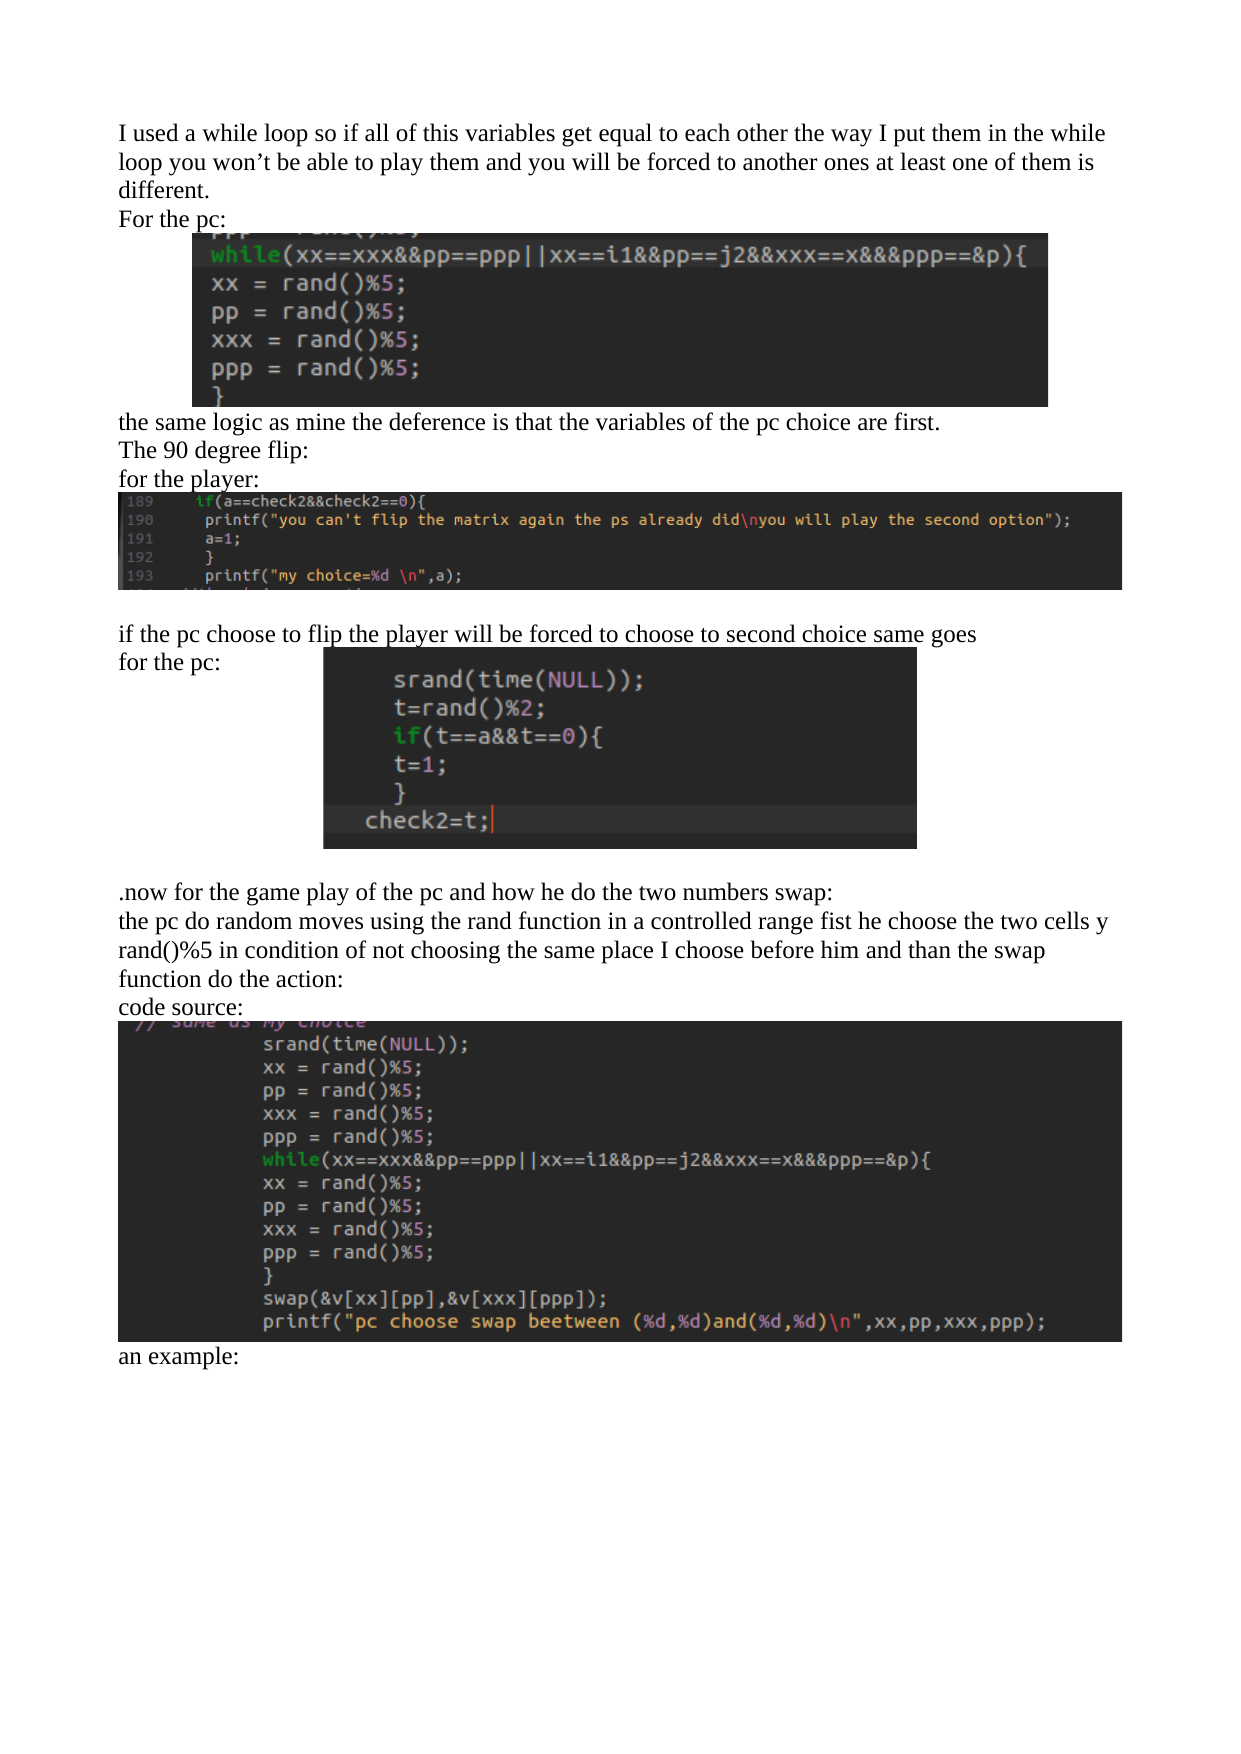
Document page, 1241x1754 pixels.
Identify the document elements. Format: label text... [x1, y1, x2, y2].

text for the player: [118, 464, 1122, 492]
text for the pc: [118, 647, 323, 676]
picture [118, 492, 1123, 590]
text if the pc choose to flip the player will be forced to choose to second choice same goes [118, 619, 1122, 647]
text an example: [118, 1342, 1122, 1370]
picture [323, 647, 917, 849]
text the same logic as mine the deference is that the variables of the pc choice are first. [118, 233, 1122, 435]
text the pc do random moves using the rand function in a controlled range fist he choose the two cells y rand()%5 in condition of not choosing the same place I choose before him and than the swap function do the action: [118, 906, 1122, 992]
text code source: [118, 992, 1122, 1021]
picture [192, 233, 1049, 407]
picture [118, 1021, 1123, 1342]
text I used a while loop so if all of this variables get equal to each other the way I put them in the while loop you won’t be able to play them and you will be forced to another ones at least one of them is different. [118, 118, 1122, 204]
text The 90 degree flip: [118, 435, 1122, 464]
text For the pc: [118, 204, 1122, 233]
text [917, 647, 1122, 676]
text .now for the game play of the pc and how he do the two numbers swap: [118, 877, 1122, 906]
